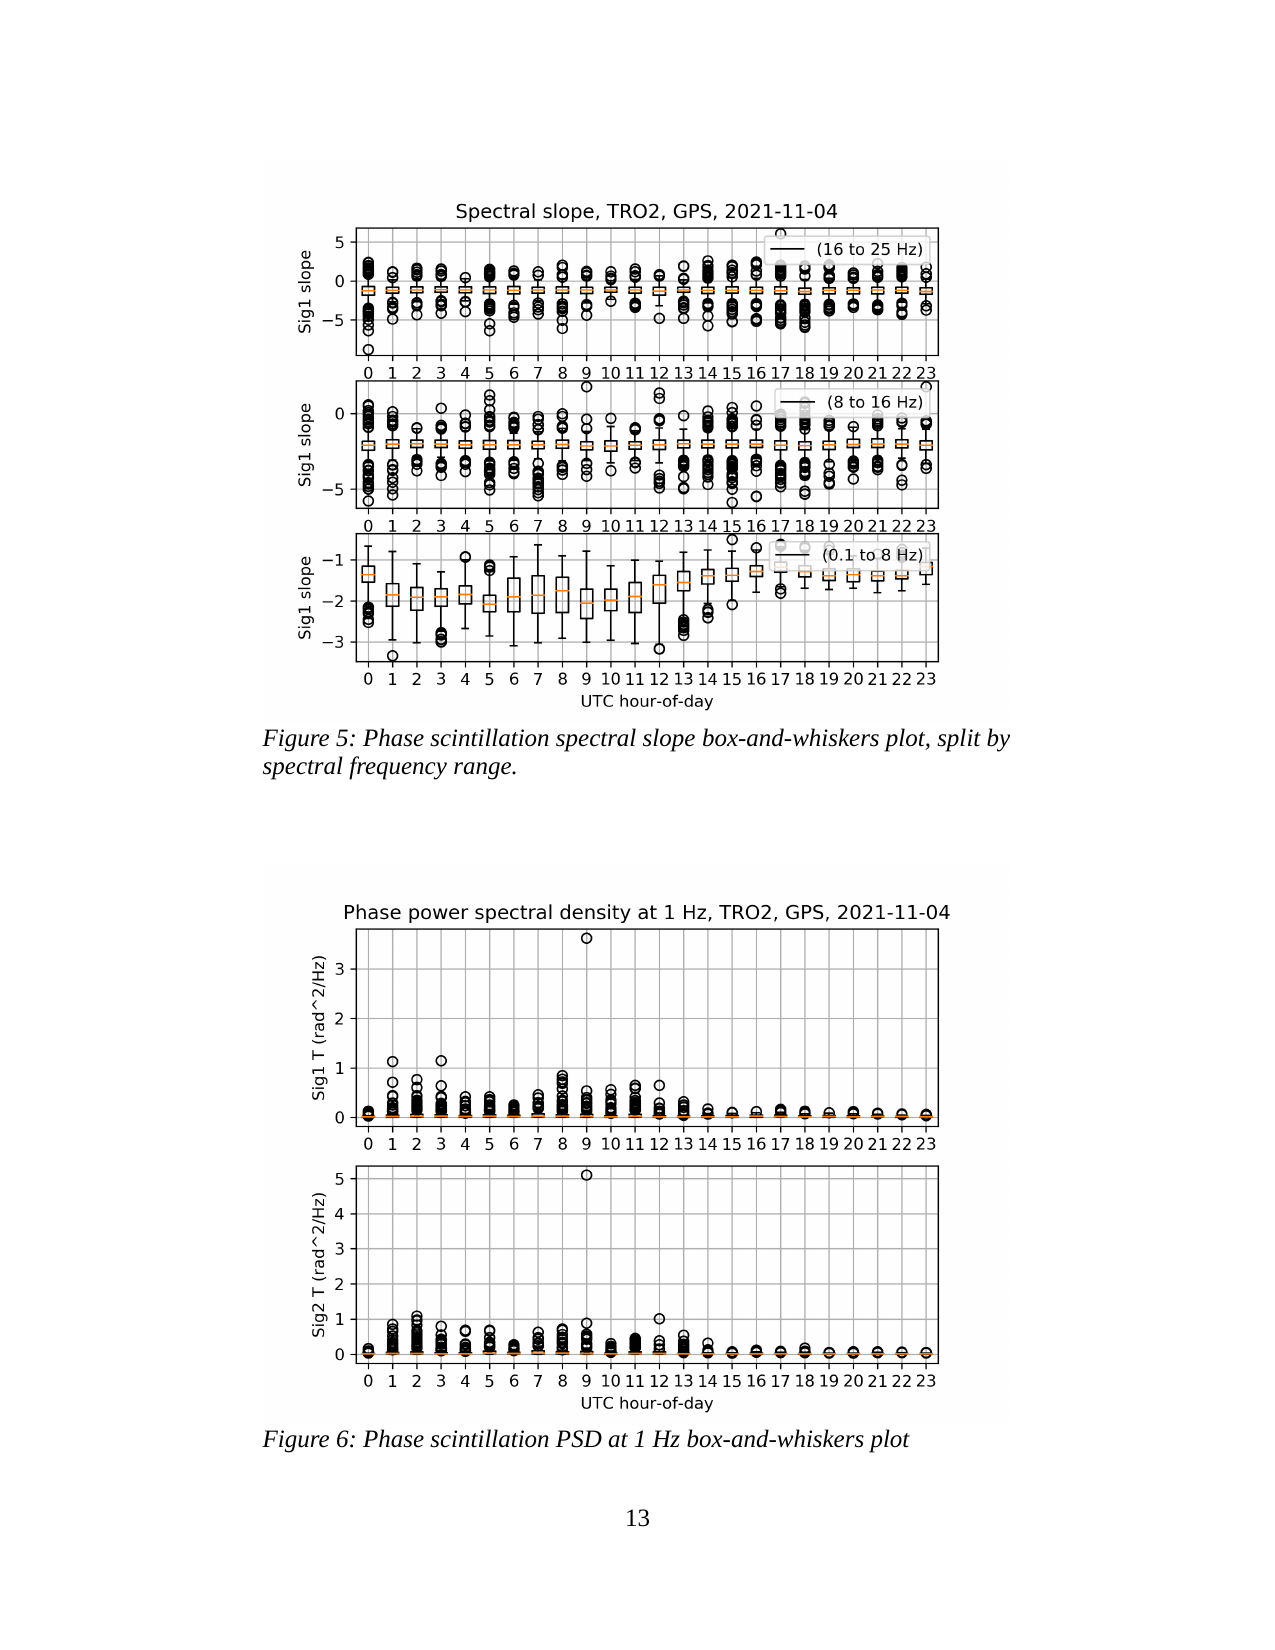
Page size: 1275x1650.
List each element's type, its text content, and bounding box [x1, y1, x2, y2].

text Figure 5: Phase scintillation spectral slope box-and-whiskers plot, split by spectral frequency range. [262, 723, 1012, 780]
picture [262, 160, 1013, 723]
text Figure 6: Phase scintillation PSD at 1 Hz box-and-whiskers plot [262, 1425, 1012, 1453]
picture [262, 862, 1013, 1425]
